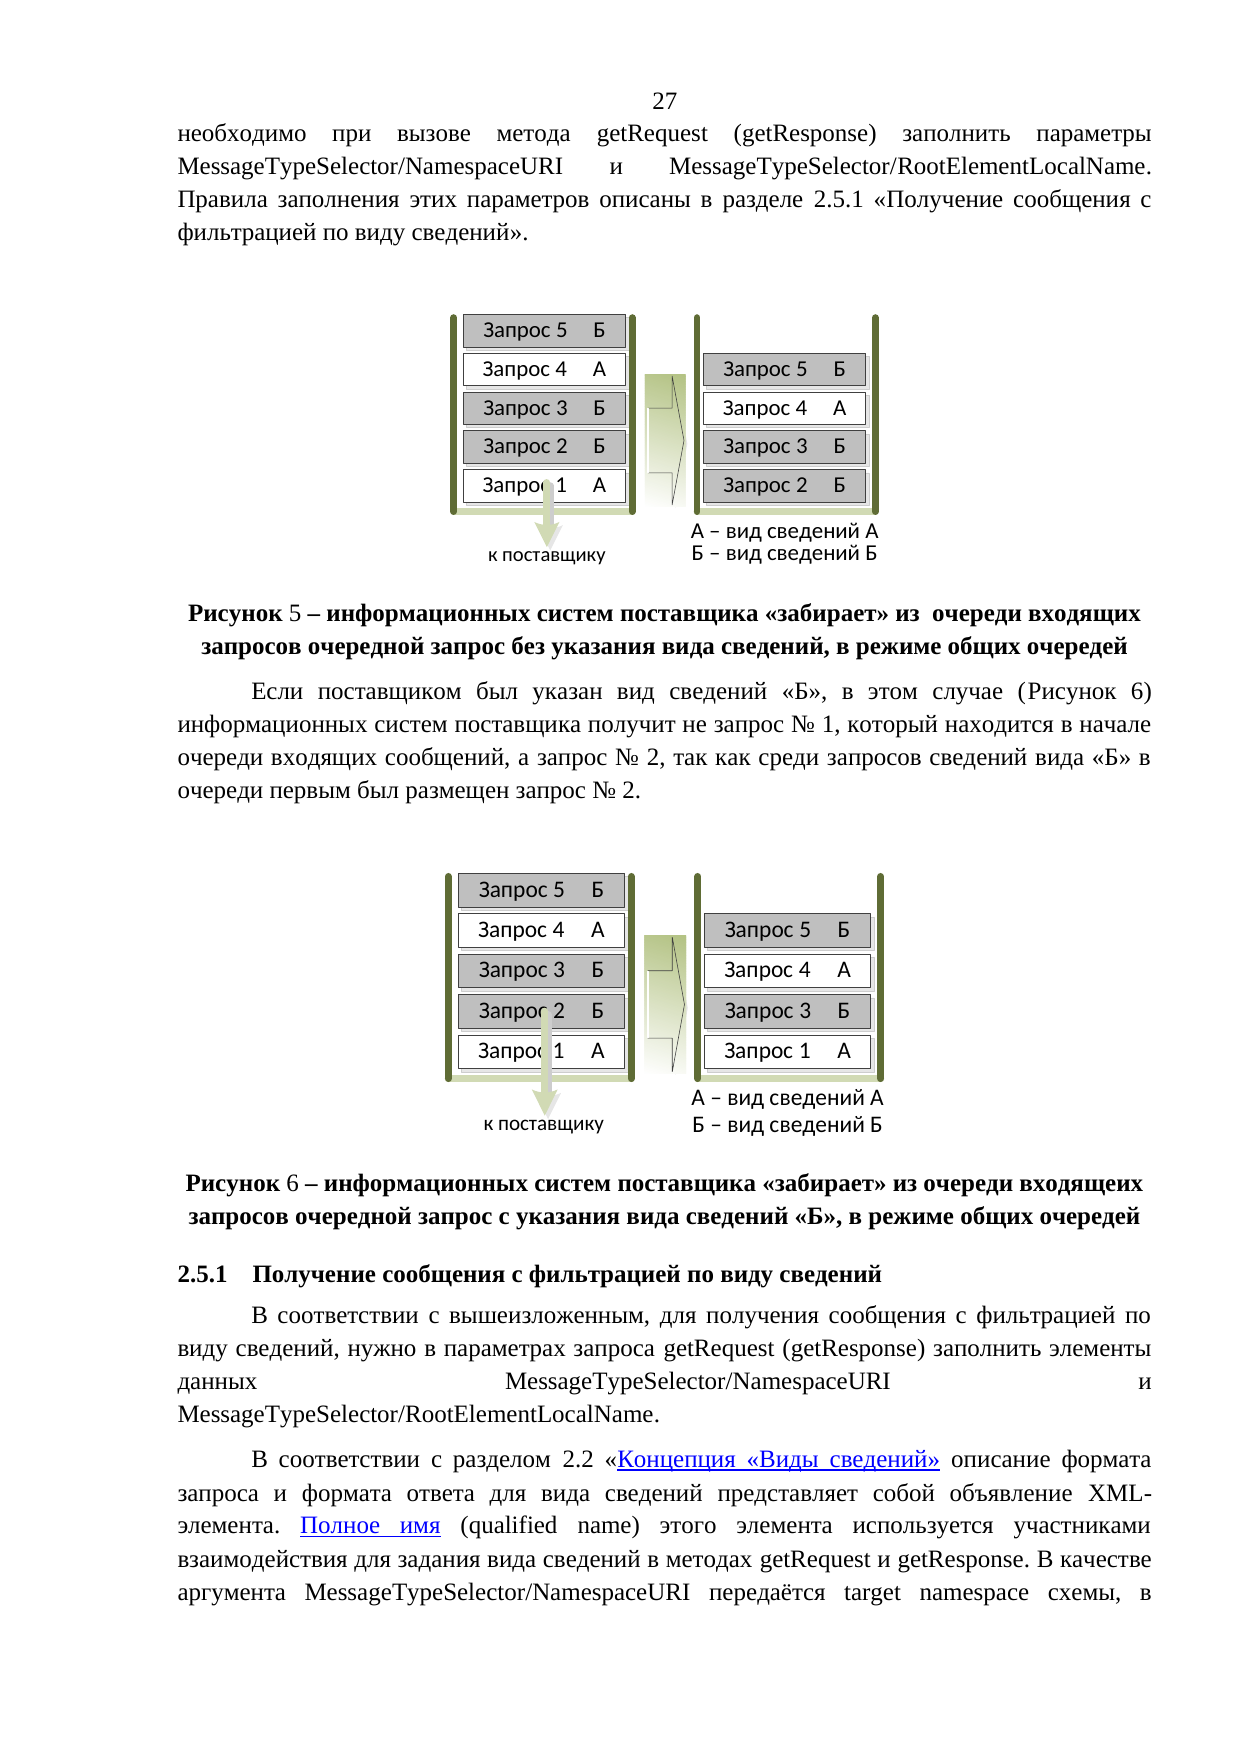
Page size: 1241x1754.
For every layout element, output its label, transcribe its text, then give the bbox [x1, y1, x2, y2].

text В соответствии с вышеизложенным, для получения сообщения с фильтрацией по виду сведений, нужно в параметрах запроса getRequest (getResponse) заполнить элементы данных MessageTypeSelector/NamespaceURI и MessageTypeSelector/RootElementLocalName. [177, 1300, 1152, 1428]
subtitle Получение сообщения с фильтрацией по виду сведений [177, 1259, 1152, 1287]
text При приёме сообщения с фильтрацией по виду сведений (Рисунок 55555) СМЭВ будет искать сообщения в очереди входящих сообщений, относящиеся к запрошенному виду сведений, и вернёт первое из них. Если сообщений запрошенного вида сведений в очереди входящих сообщений нет, СМЭВ не вернёт ничего, даже если в очереди входящих сообщений есть сообщения других видов сведений. Чтобы использовать этот сценарий, необходимо при вызове метода getRequest (getResponse) заполнить параметры MessageTypeSelector/NamespaceURI и MessageTypeSelector/RootElementLocalName. Правила заполнения этих параметров описаны в разделе 2.5.1 «Получение сообщения с фильтрацией по виду сведений». [177, 118, 1152, 246]
text Рисунок 5 – информационных систем поставщика «забирает» из очереди входящих запросов очередной запрос без указания вида сведений, в режиме общих очередей [177, 598, 1152, 660]
text Если поставщиком был указан вид сведений «Б», в этом случае (Рисунок 6) информационных систем поставщика получит не запрос № 1, который находится в начале очереди входящих сообщений, а запрос № 2, так как среди запросов сведений вида «Б» в очереди первым был размещен запрос № 2. [177, 676, 1152, 804]
text Рисунок 6 – информационных систем поставщика «забирает» из очереди входящеих запросов очередной запрос с указания вида сведений «Б», в режиме общих очередей [177, 1168, 1152, 1229]
text В соответствии с разделом 2.2 «Концепция «Виды сведений» описание формата запроса и формата ответа для вида сведений представляет собой объявление XML-элемента. Полное имя (qualified name) этого элемента используется участниками взаимодействия для задания вида сведений в методах getRequest и getResponse. В качестве аргумента MessageTypeSelector/NamespaceURI передаётся target namespace схемы, в [177, 1444, 1152, 1605]
